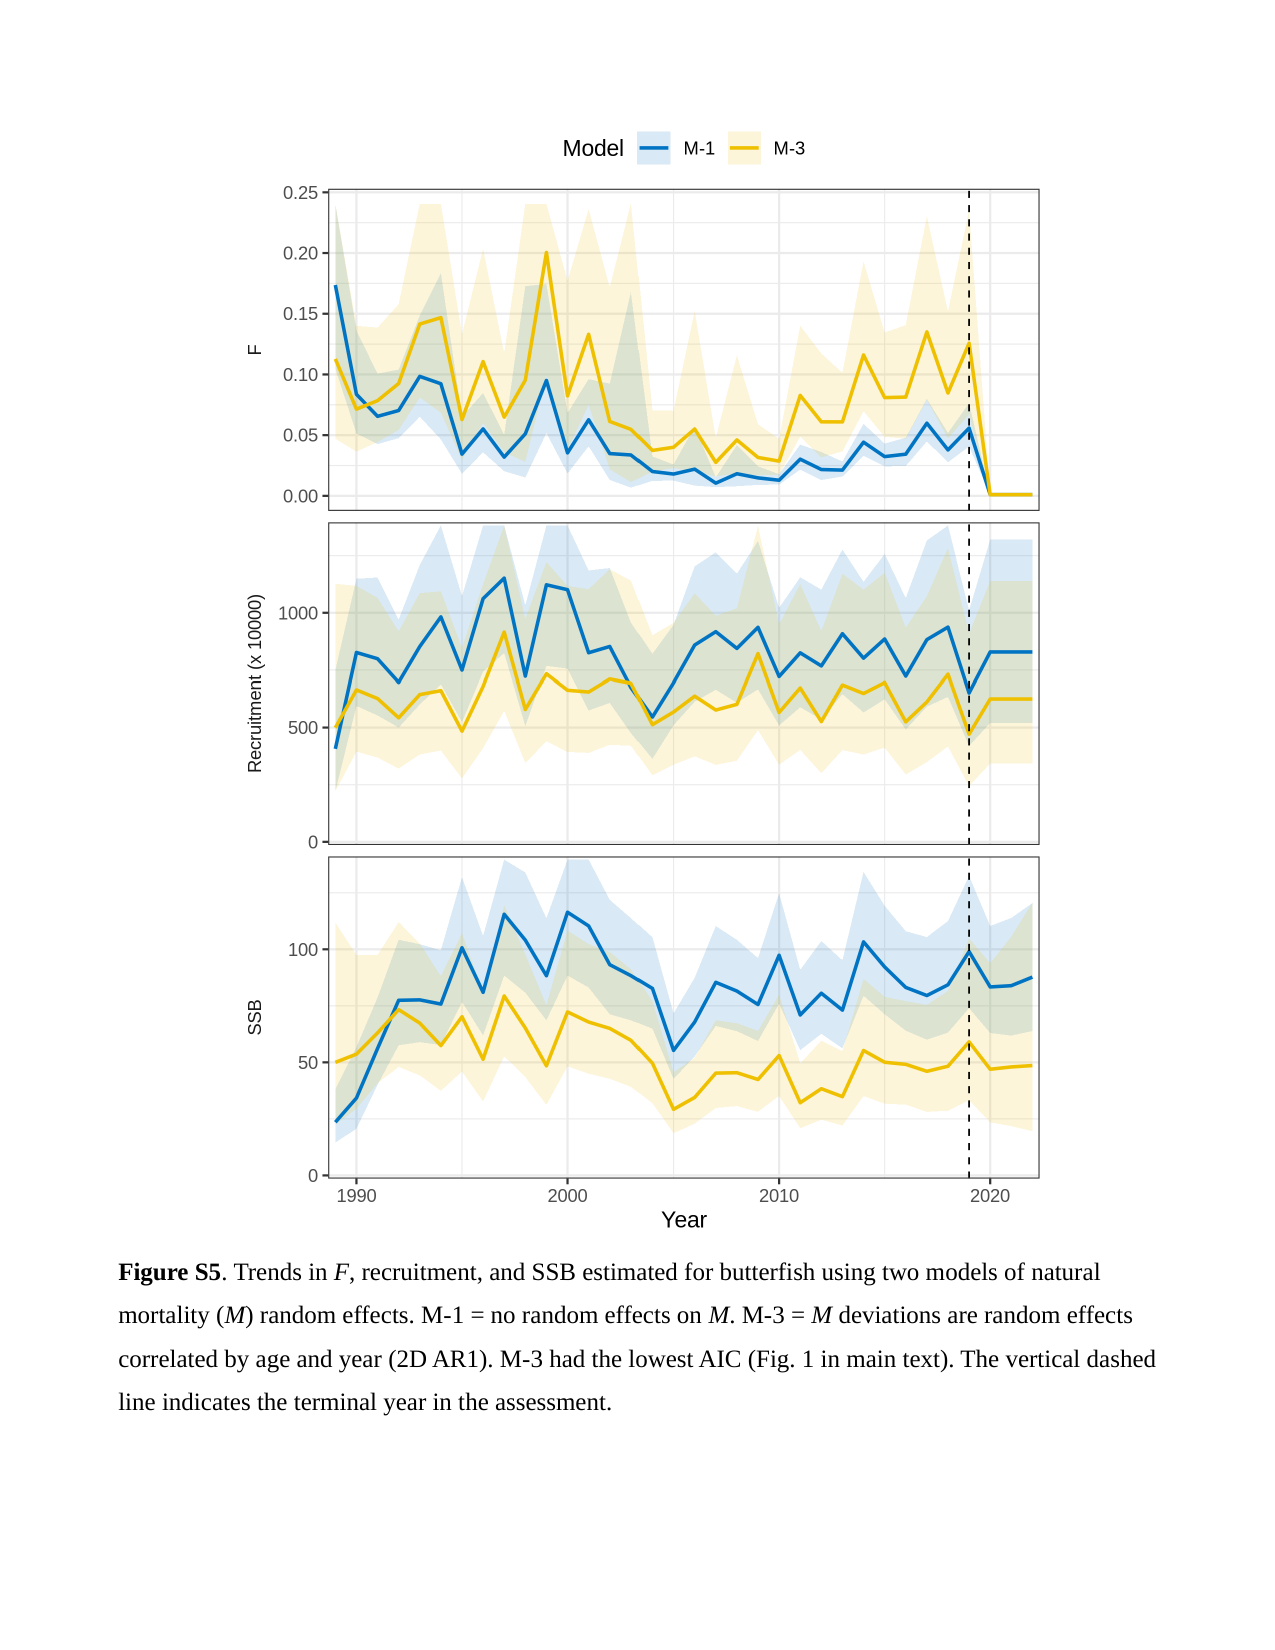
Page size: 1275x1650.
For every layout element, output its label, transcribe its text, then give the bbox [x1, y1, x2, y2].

picture [225, 118, 1050, 1244]
text Figure S5. Trends in F, recruitment, and SSB estimated for butterfish using two models of natural mortality (M) random effects. M-1 = no random effects on M. M-3 = M deviations are random effects correlated by age and year (2D AR1). M-3 had the lowest AIC (Fig. 1 in main text). The vertical dashed line indicates the terminal year in the assessment. [118, 1257, 1157, 1416]
